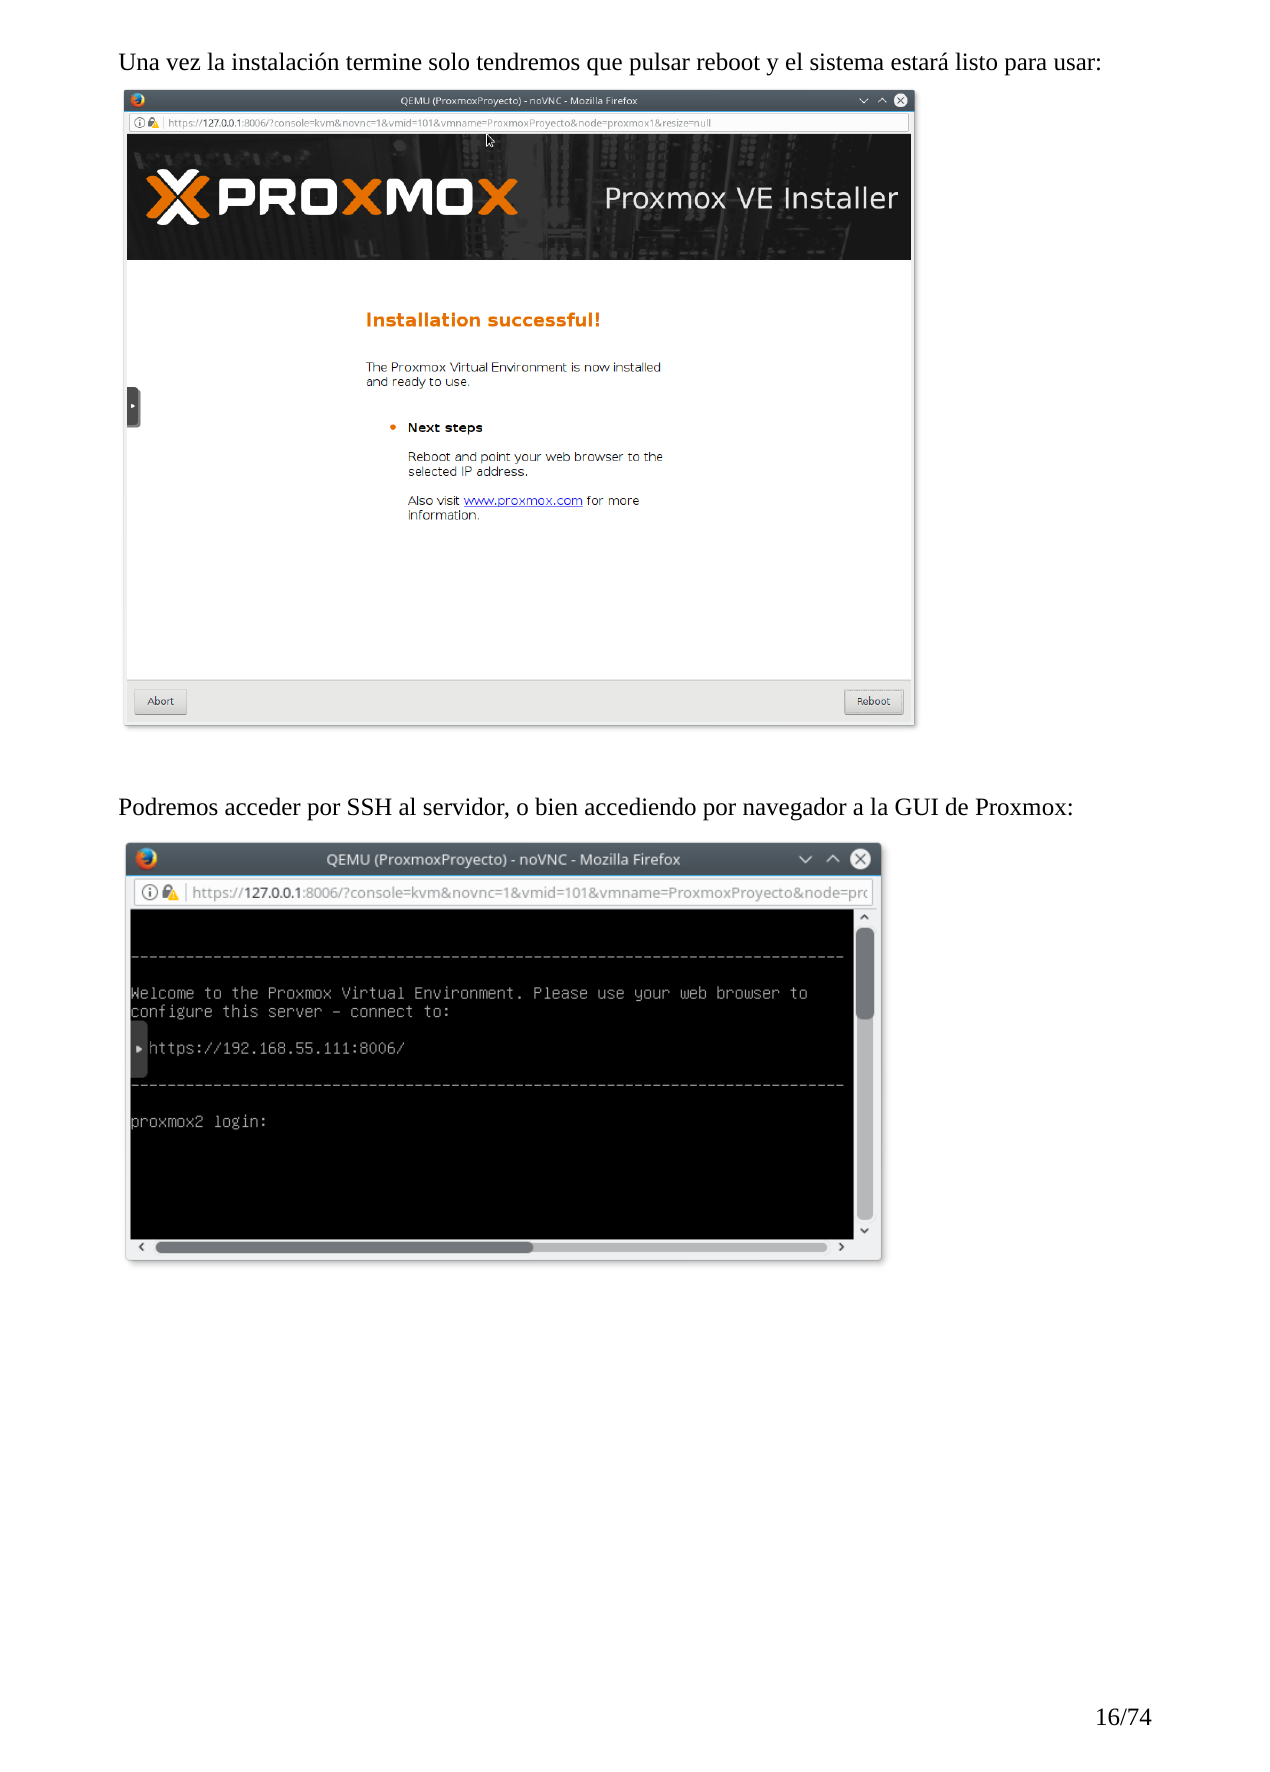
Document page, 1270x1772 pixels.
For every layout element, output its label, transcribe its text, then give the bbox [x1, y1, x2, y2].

picture [118, 84, 924, 735]
picture [118, 835, 895, 1275]
text Una vez la instalación termine solo tendremos que pulsar reboot y el sistema estará listo para usar: [118, 47, 1152, 76]
text Podremos acceder por SSH al servidor, o bien accediendo por navegador a la GUI de Proxmox: [118, 792, 1152, 821]
